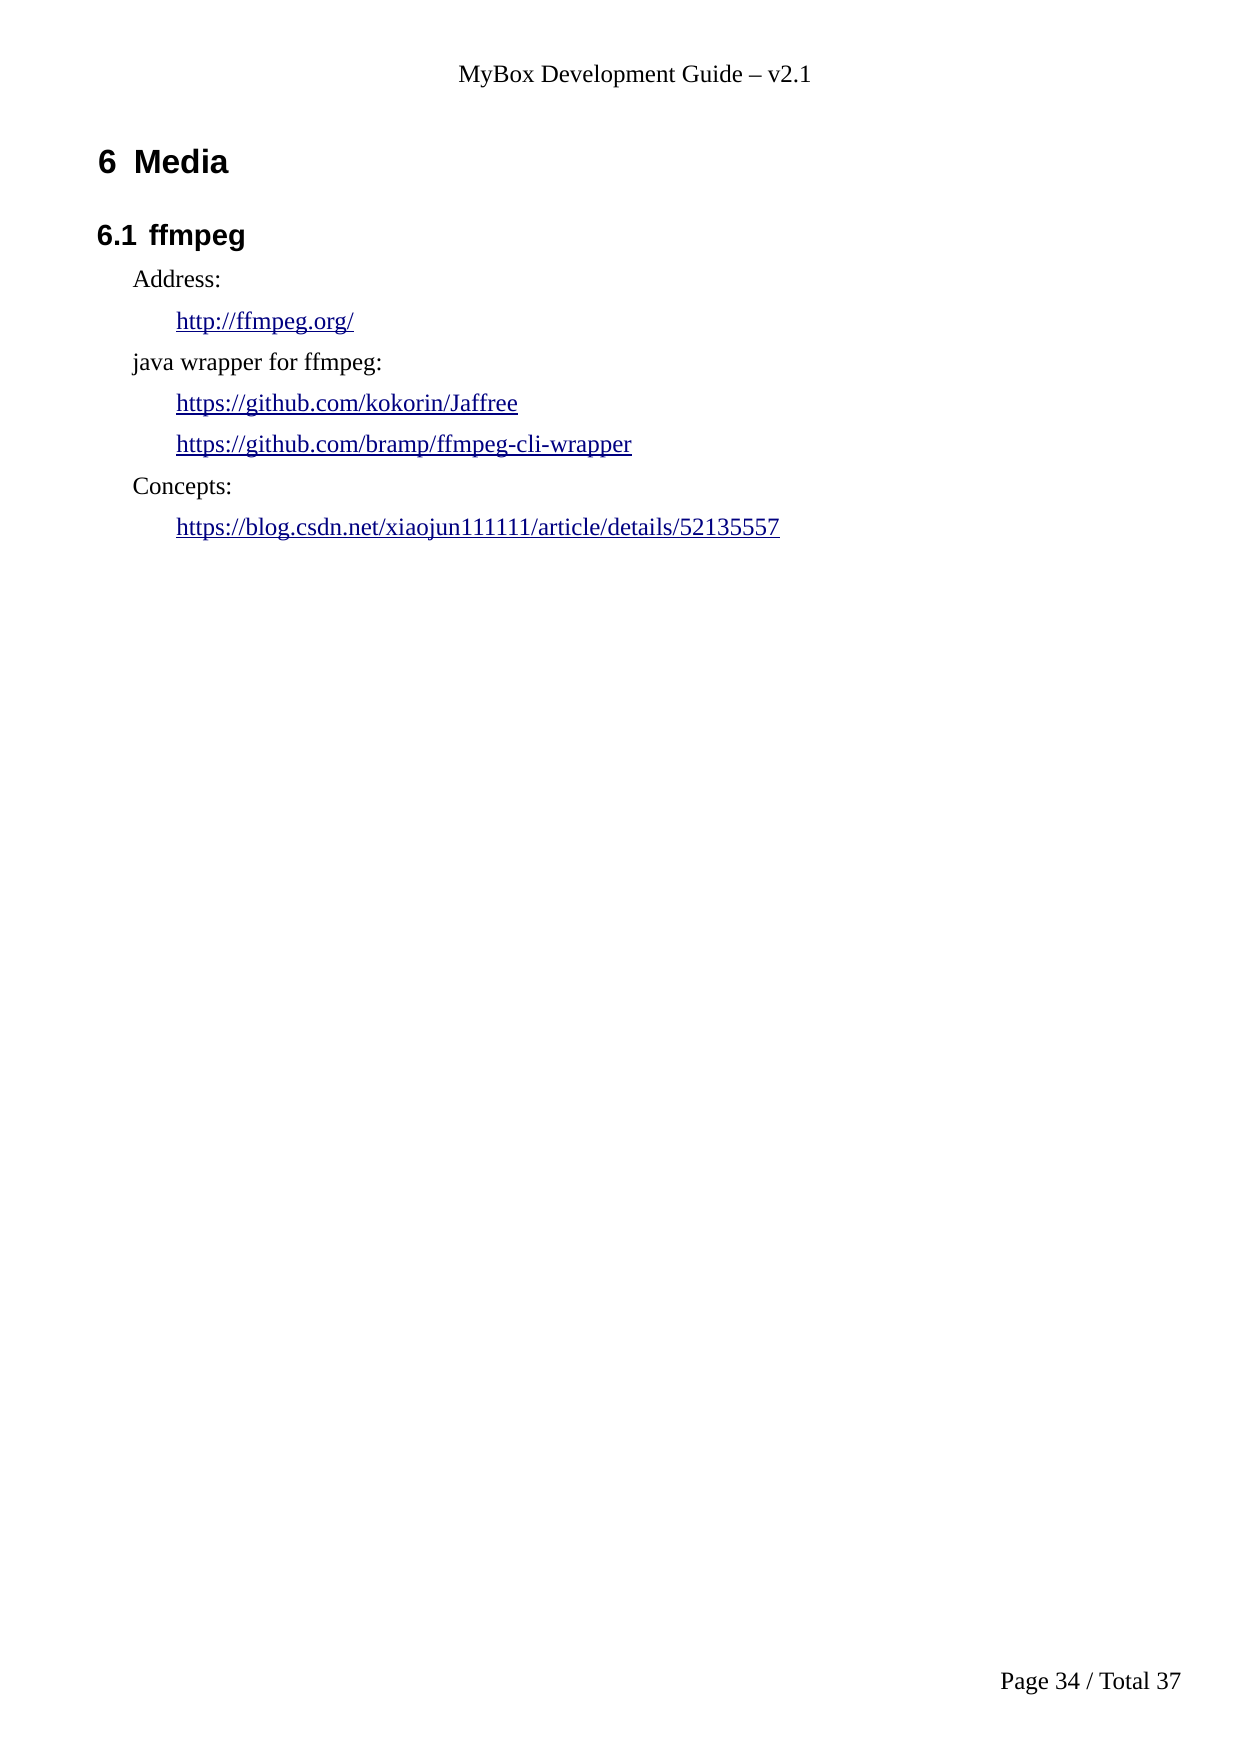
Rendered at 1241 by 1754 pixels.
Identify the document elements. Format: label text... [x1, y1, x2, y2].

text https://github.com/bramp/ffmpeg-cli-wrapper [88, 429, 1181, 458]
text https://blog.csdn.net/xiaojun111111/article/details/52135557 [88, 512, 1181, 541]
text https://github.com/kokorin/Jaffree [88, 388, 1181, 417]
text http://ffmpeg.org/ [88, 306, 1181, 334]
subtitle ffmpeg [88, 218, 1181, 252]
text java wrapper for ffmpeg: [88, 347, 1181, 376]
text Address: [88, 264, 1181, 293]
text Concepts: [88, 471, 1181, 499]
subtitle Media [88, 142, 1181, 181]
